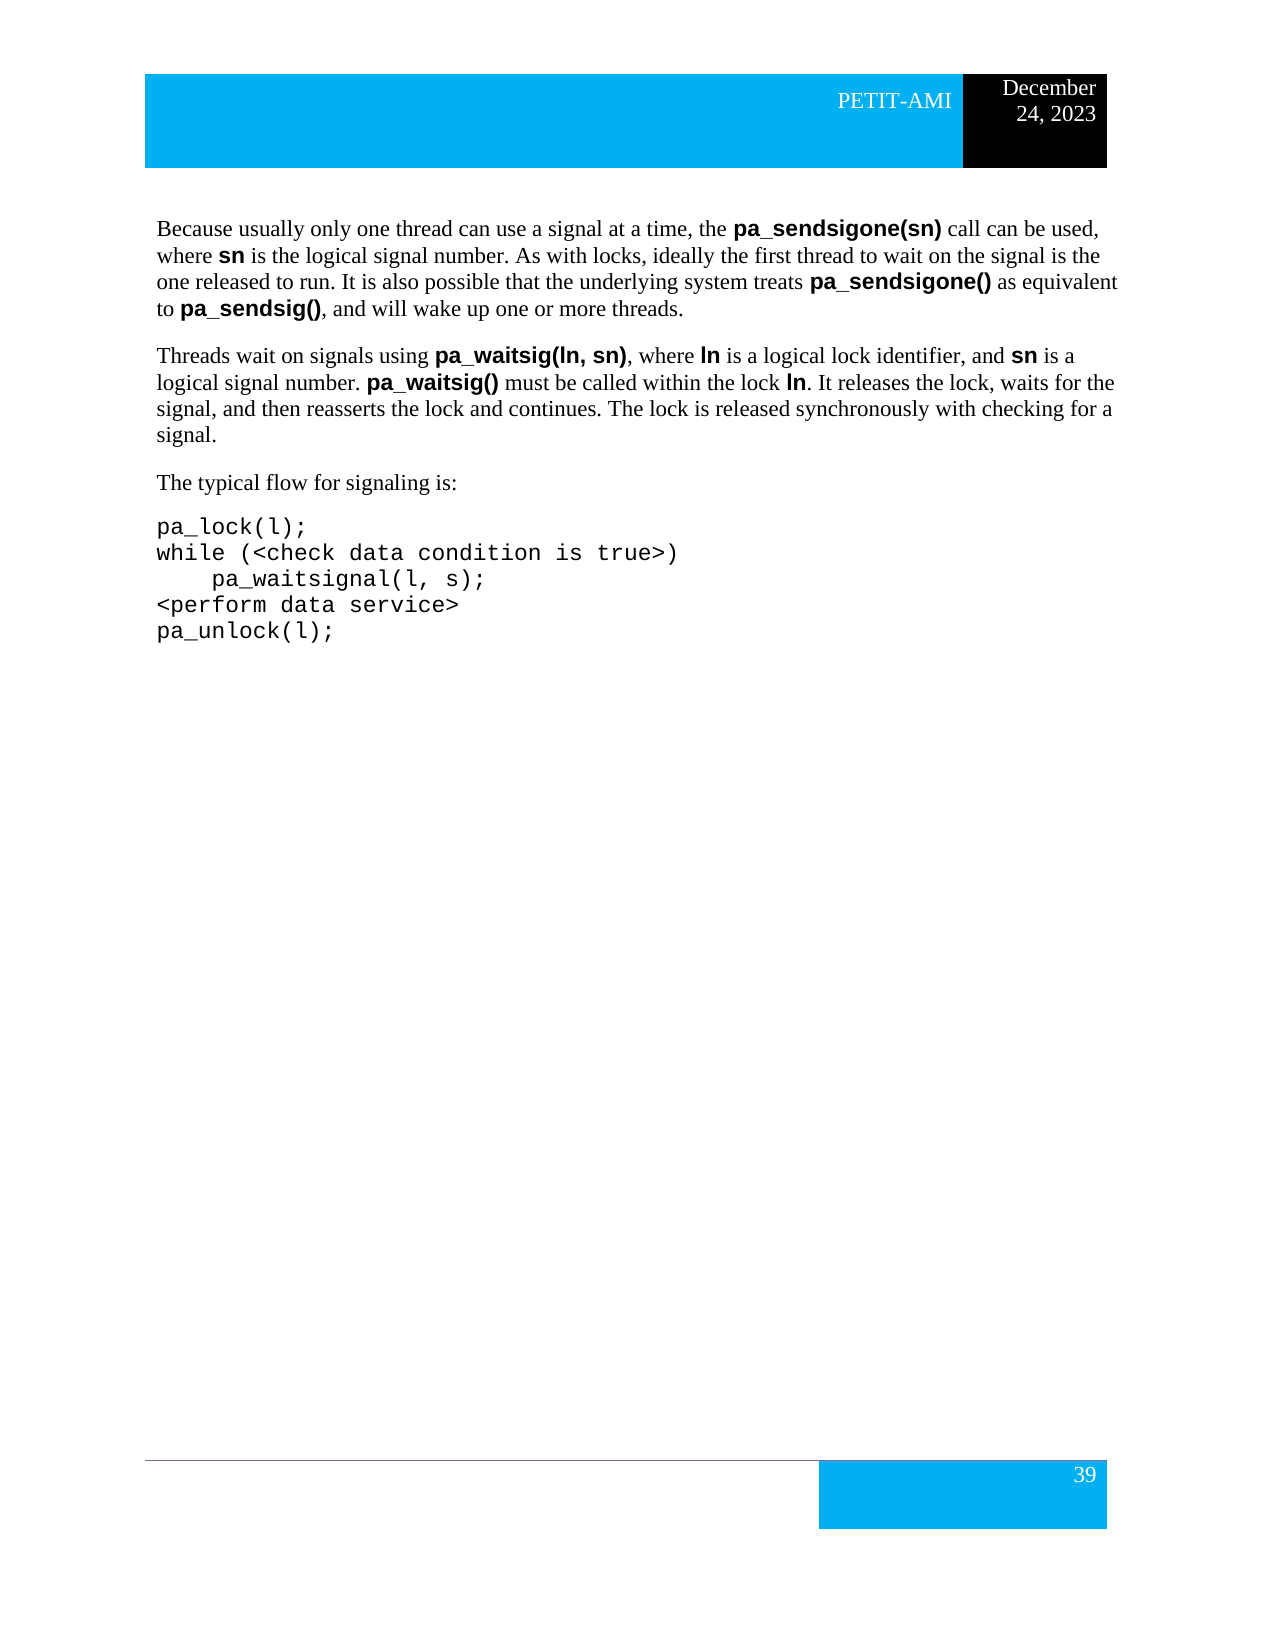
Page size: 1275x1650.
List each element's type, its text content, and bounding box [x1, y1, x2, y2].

text pa_waitsignal(l, s); [156, 568, 1118, 593]
text pa_unlock(l); [156, 619, 1118, 645]
text Because usually only one thread can use a signal at a time, the pa_sendsigone(sn) call can be used, where sn is the logical signal number. As with locks, ideally the first thread to wait on the signal is the one released to run. It is also possible that the underlying system treats pa_sendsigone() as equivalent to pa_sendsig(), and will wake up one or more threads. [156, 215, 1118, 321]
text pa_lock(l); [156, 516, 1118, 542]
text Threads wait on signals using pa_waitsig(ln, sn), where ln is a logical lock identifier, and sn is a logical signal number. pa_waitsig() must be called within the lock ln. It releases the lock, waits for the signal, and then reasserts the lock and continues. The lock is released synchronously with checking for a signal. [156, 342, 1118, 448]
text The typical flow for signaling is: [156, 468, 1118, 495]
text while (<check data condition is true>) [156, 542, 1118, 568]
text <perform data service> [156, 593, 1118, 619]
